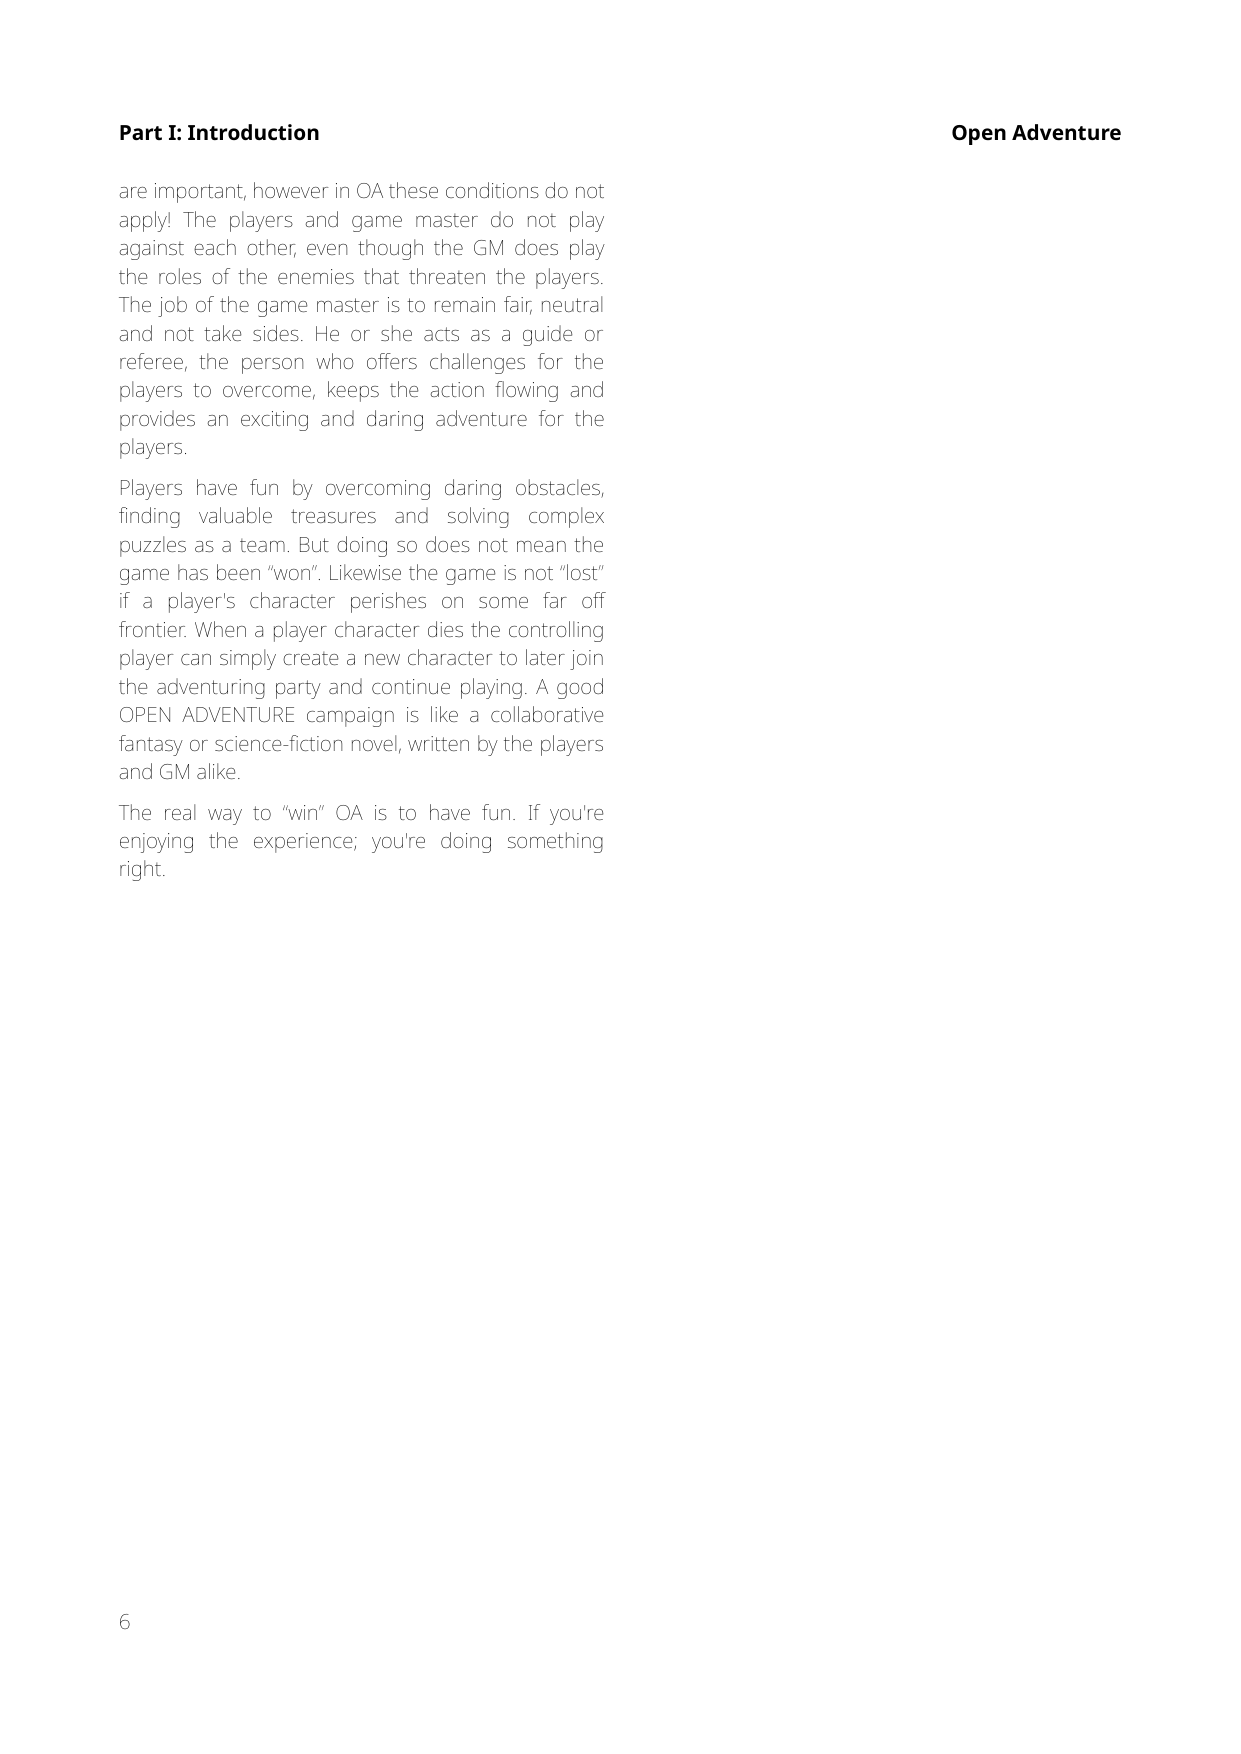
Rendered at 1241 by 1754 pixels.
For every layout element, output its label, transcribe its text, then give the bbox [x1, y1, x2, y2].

text Players have fun by overcoming daring obstacles, finding valuable treasures and solving complex puzzles as a team. But doing so does not mean the game has been “won”. Likewise the game is not “lost” if a player's character perishes on some far off frontier. When a player character dies the controlling player can simply create a new character to later join the adventuring party and continue playing. A good OPEN ADVENTURE campaign is like a collaborative fantasy or science-fiction novel, written by the players and GM alike. [118, 473, 605, 786]
text The real way to “win” OA is to have fun. If you're enjoying the experience; you're doing something right. [118, 798, 605, 883]
text are important, however in OA these conditions do not apply! The players and game master do not play against each other, even though the GM does play the roles of the enemies that threaten the players. The job of the game master is to remain fair, neutral and not take sides. He or she acts as a guide or referee, the person who offers challenges for the players to overcome, keeps the action flowing and provides an exciting and daring adventure for the players. [118, 176, 605, 461]
